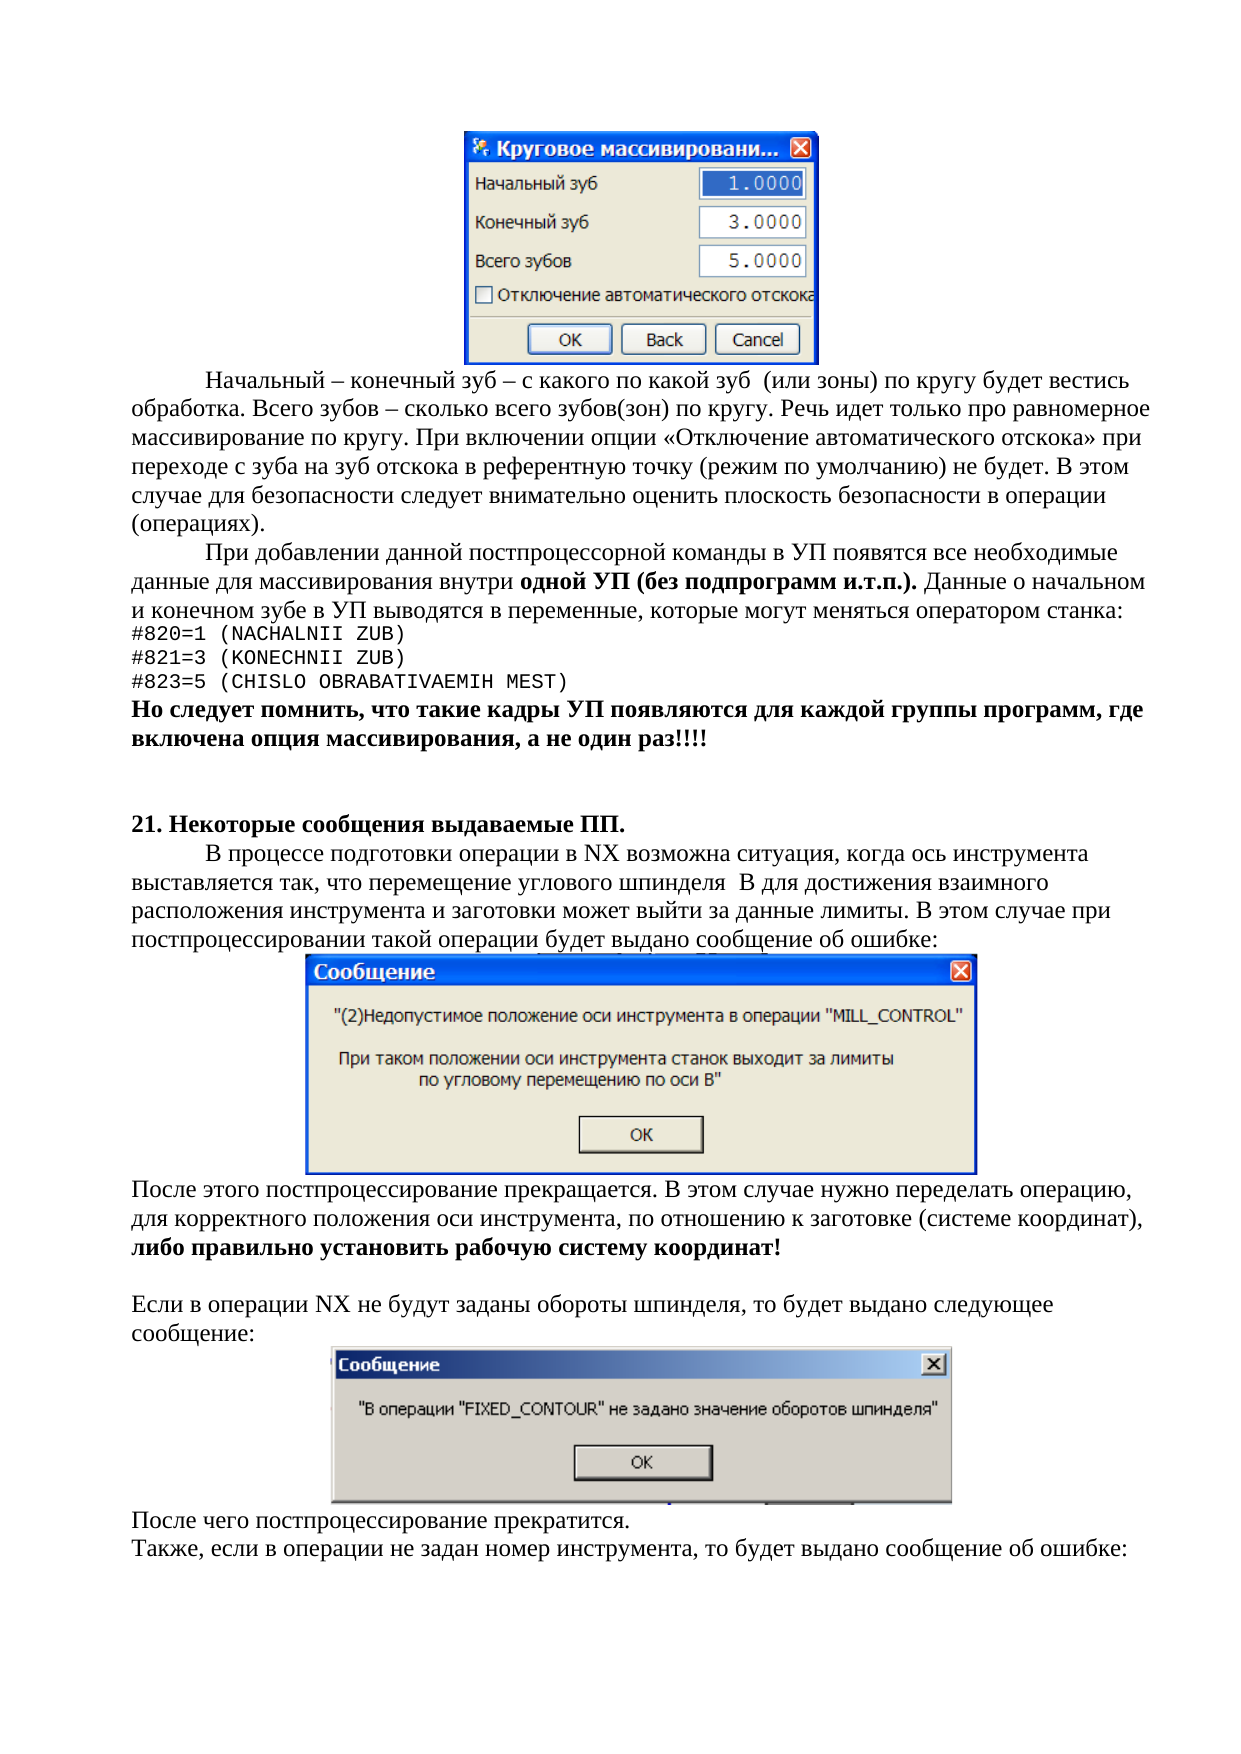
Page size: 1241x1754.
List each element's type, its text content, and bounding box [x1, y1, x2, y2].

picture [305, 953, 978, 1175]
text При добавлении данной постпроцессорной команды в УП появятся все необходимые данные для массивирования внутри одной УП (без подпрограмм и.т.п.). Данные о начальном и конечном зубе в УП выводятся в переменные, которые могут меняться оператором станка: [131, 537, 1152, 623]
text Также, если в операции не задан номер инструмента, то будет выдано сообщение об ошибке: [131, 1533, 1152, 1562]
picture [464, 131, 819, 365]
text Начальный – конечный зуб – с какого по какой зуб (или зоны) по кругу будет вестись обработка. Всего зубов – сколько всего зубов(зон) по кругу. Речь идет только про равномерное массивирование по кругу. При включении опции «Отключение автоматического отскока» при переходе с зуба на зуб отскока в референтную точку (режим по умолчанию) не будет. В этом случае для безопасности следует внимательно оценить плоскость безопасности в операции (операциях). [131, 365, 1152, 537]
text Но следует помнить, что такие кадры УП появляются для каждой группы программ, где включена опция массивирования, а не один раз!!!! [131, 694, 1152, 752]
text #821=3 (KONECHNII ZUB) [131, 647, 1152, 671]
text После чего постпроцессирование прекратится. [131, 1505, 1152, 1533]
text Если в операции NX не будут заданы обороты шпинделя, то будет выдано следующее сообщение: [131, 1289, 1152, 1347]
text #823=5 (CHISLO OBRABATIVAEMIH MEST) [131, 671, 1152, 694]
text #820=1 (NACHALNII ZUB) [131, 623, 1152, 647]
text В процессе подготовки операции в NX возможна ситуация, когда ось инструмента выставляется так, что перемещение углового шпинделя B для достижения взаимного расположения инструмента и заготовки может выйти за данные лимиты. В этом случае при постпроцессировании такой операции будет выдано сообщение об ошибке: [131, 838, 1152, 953]
text 21. Некоторые сообщения выдаваемые ПП. [131, 809, 1152, 838]
text После этого постпроцессирование прекращается. В этом случае нужно переделать операцию, для корректного положения оси инструмента, по отношению к заготовке (системе координат), либо правильно установить рабочую систему координат! [131, 1174, 1152, 1261]
